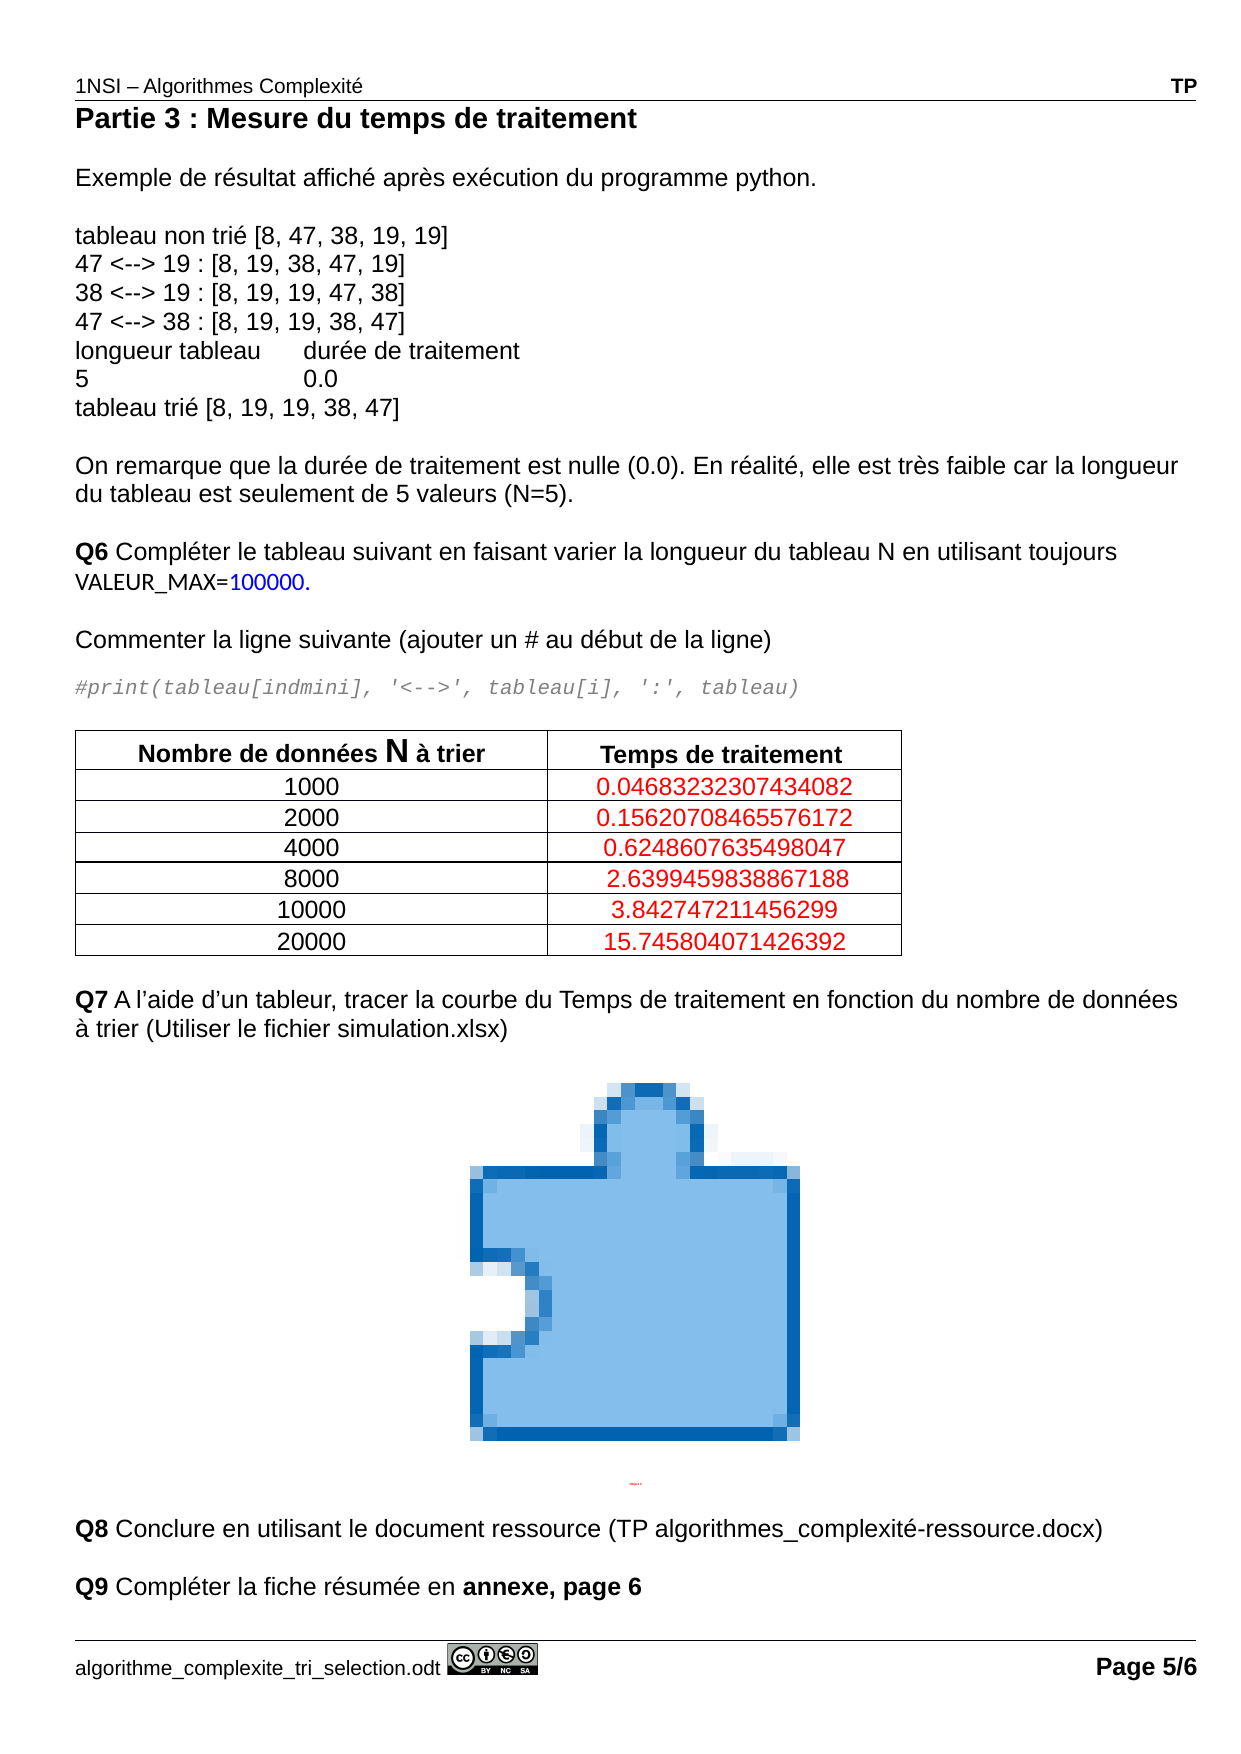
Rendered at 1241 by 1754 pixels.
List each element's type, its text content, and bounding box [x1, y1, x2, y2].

table_cell 1000 [76, 770, 547, 800]
text Q9 Compléter la fiche résumée en annexe, page 6 [75, 1572, 1196, 1601]
text longueur tableau durée de traitement [75, 336, 1196, 364]
text Q7 A l’aide d’un tableur, tracer la courbe du Temps de traitement en fonction du nombre de données à trier (Utiliser le fichier simulation.xlsx) [75, 985, 1196, 1042]
table_cell 15.745804071426392 [548, 925, 901, 955]
table_header Temps de traitement [548, 731, 901, 769]
table_cell 2.6399459838867188 [548, 863, 901, 893]
table_cell 20000 [76, 925, 547, 955]
text 38 <--> 19 : [8, 19, 19, 47, 38] [75, 278, 1196, 307]
table_cell 3.842747211456299 [548, 894, 901, 924]
text #print(tableau[indmini], '<-->', tableau[i], ':', tableau) [75, 677, 1196, 701]
text tableau trié [8, 19, 19, 38, 47] [75, 393, 1196, 422]
text 47 <--> 19 : [8, 19, 38, 47, 19] [75, 249, 1196, 278]
text tableau non trié [8, 47, 38, 19, 19] [75, 221, 1196, 249]
table_cell 10000 [76, 894, 547, 924]
table_header Nombre de données N à trier [76, 731, 547, 769]
table_cell 0.6248607635498047 [548, 833, 901, 861]
text 47 <--> 38 : [8, 19, 19, 38, 47] [75, 307, 1196, 336]
table_cell 0.15620708465576172 [548, 801, 901, 832]
text 5 0.0 [75, 364, 1196, 393]
table_cell 0.04683232307434082 [548, 770, 901, 800]
table_cell 2000 [76, 801, 547, 832]
table_cell 8000 [76, 863, 547, 893]
picture [447, 1643, 538, 1675]
text Partie 3 : Mesure du temps de traitement [75, 101, 1196, 134]
text Q8 Conclure en utilisant le document ressource (TP algorithmes_complexité-ressource.docx) [75, 1514, 1196, 1543]
text Commenter la ligne suivante (ajouter un # au début de la ligne) [75, 625, 1196, 654]
text Exemple de résultat affiché après exécution du programme python. [75, 163, 1196, 192]
table_cell 4000 [76, 833, 547, 861]
text Q6 Compléter le tableau suivant en faisant varier la longueur du tableau N en utilisant toujours VALEUR_MAX=100000. [75, 537, 1196, 596]
text On remarque que la durée de traitement est nulle (0.0). En réalité, elle est très faible car la longueur du tableau est seulement de 5 valeurs (N=5). [75, 451, 1196, 508]
